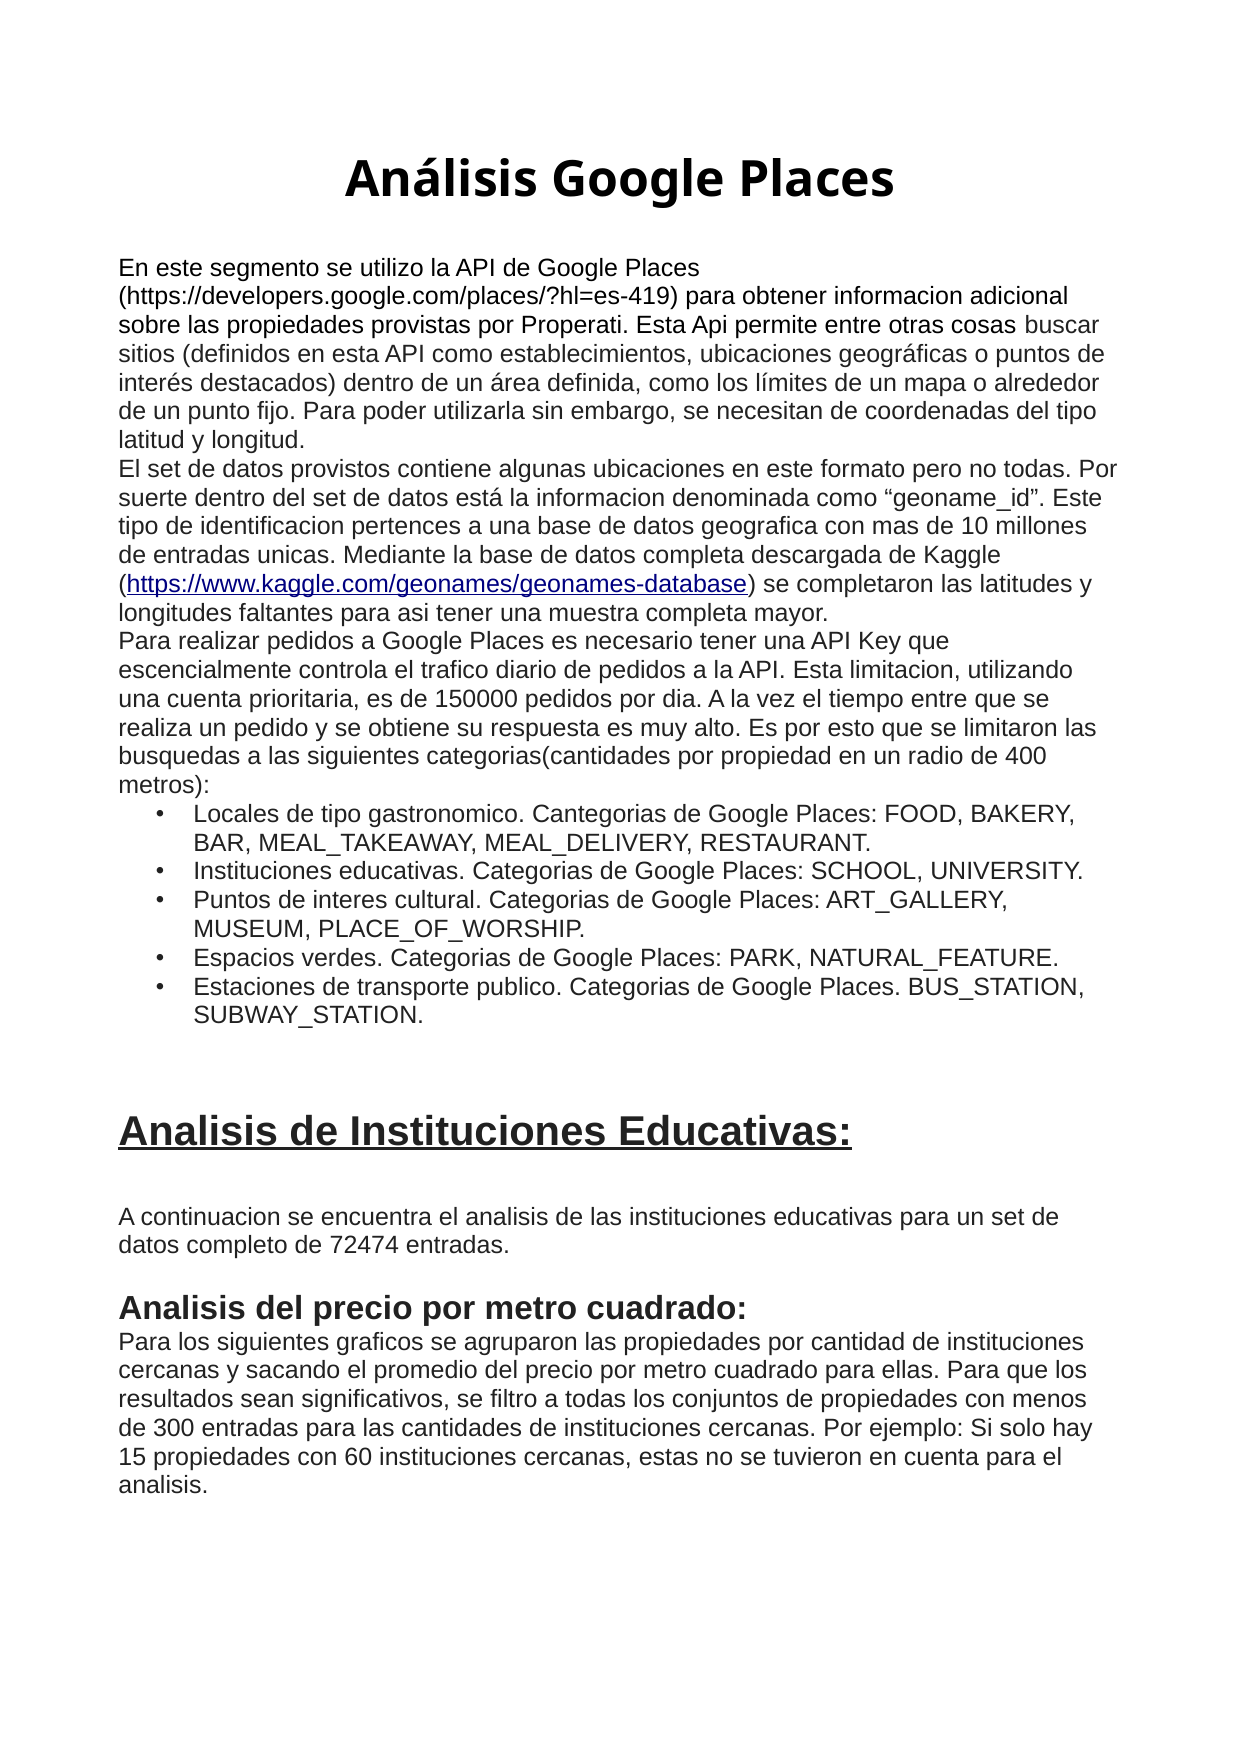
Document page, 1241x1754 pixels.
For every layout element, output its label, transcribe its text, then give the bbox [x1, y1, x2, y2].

text Analisis de Instituciones Educativas: [118, 1106, 1122, 1154]
text Para realizar pedidos a Google Places es necesario tener una API Key que escencialmente controla el trafico diario de pedidos a la API. Esta limitacion, utilizando una cuenta prioritaria, es de 150000 pedidos por dia. A la vez el tiempo entre que se realiza un pedido y se obtiene su respuesta es muy alto. Es por esto que se limitaron las busquedas a las siguientes categorias(cantidades por propiedad en un radio de 400 metros): [118, 626, 1122, 799]
list Locales de tipo gastronomico. Cantegorias de Google Places: FOOD, BAKERY, BAR, MEAL_TAKEAWAY, MEAL_DELIVERY, RESTAURANT. [156, 799, 1122, 856]
list Instituciones educativas. Categorias de Google Places: SCHOOL, UNIVERSITY. [156, 856, 1122, 885]
subtitle Análisis Google Places [118, 143, 1122, 211]
text Analisis del precio por metro cuadrado: [118, 1288, 1122, 1326]
list Puntos de interes cultural. Categorias de Google Places: ART_GALLERY, MUSEUM, PLACE_OF_WORSHIP. [156, 885, 1122, 943]
list Estaciones de transporte publico. Categorias de Google Places. BUS_STATION, SUBWAY_STATION. [156, 972, 1122, 1029]
text Para los siguientes graficos se agruparon las propiedades por cantidad de instituciones cercanas y sacando el promedio del precio por metro cuadrado para ellas. Para que los resultados sean significativos, se filtro a todas los conjuntos de propiedades con menos de 300 entradas para las cantidades de instituciones cercanas. Por ejemplo: Si solo hay 15 propiedades con 60 instituciones cercanas, estas no se tuvieron en cuenta para el analisis. [118, 1326, 1122, 1499]
list Espacios verdes. Categorias de Google Places: PARK, NATURAL_FEATURE. [156, 943, 1122, 972]
text El set de datos provistos contiene algunas ubicaciones en este formato pero no todas. Por suerte dentro del set de datos está la informacion denominada como “geoname_id”. Este tipo de identificacion pertences a una base de datos geografica con mas de 10 millones de entradas unicas. Mediante la base de datos completa descargada de Kaggle (https://www.kaggle.com/geonames/geonames-database) se completaron las latitudes y longitudes faltantes para asi tener una muestra completa mayor. [118, 454, 1122, 626]
text A continuacion se encuentra el analisis de las instituciones educativas para un set de datos completo de 72474 entradas. [118, 1202, 1122, 1259]
text En este segmento se utilizo la API de Google Places (https://developers.google.com/places/?hl=es-419) para obtener informacion adicional sobre las propiedades provistas por Properati. Esta Api permite entre otras cosas buscar sitios (definidos en esta API como establecimientos, ubicaciones geográficas o puntos de interés destacados) dentro de un área definida, como los límites de un mapa o alrededor de un punto fijo. Para poder utilizarla sin embargo, se necesitan de coordenadas del tipo latitud y longitud. [118, 252, 1122, 454]
